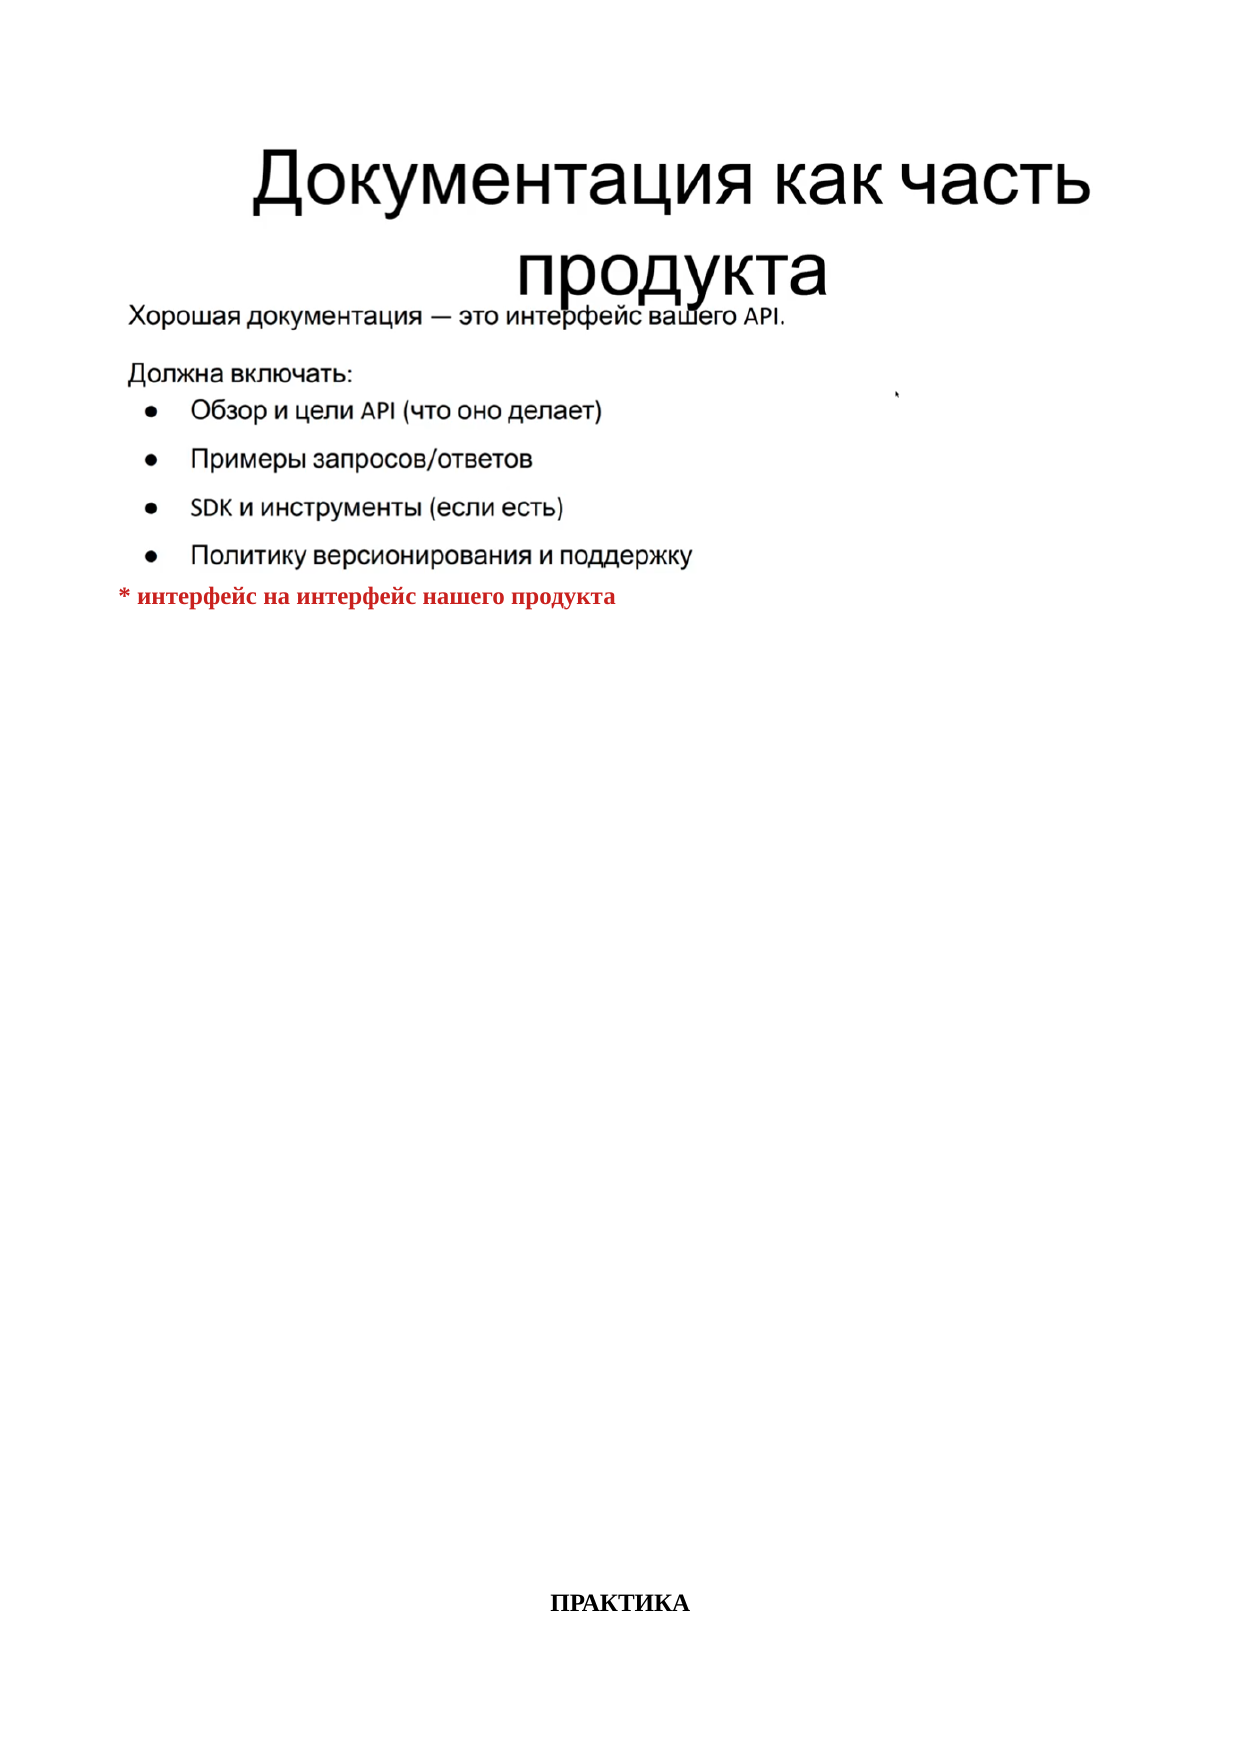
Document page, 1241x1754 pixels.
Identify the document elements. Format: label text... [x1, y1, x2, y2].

text * интерфейс на интерфейс нашего продукта [118, 582, 1122, 610]
text ПРАКТИКА [118, 1588, 1122, 1616]
picture [118, 146, 1123, 582]
